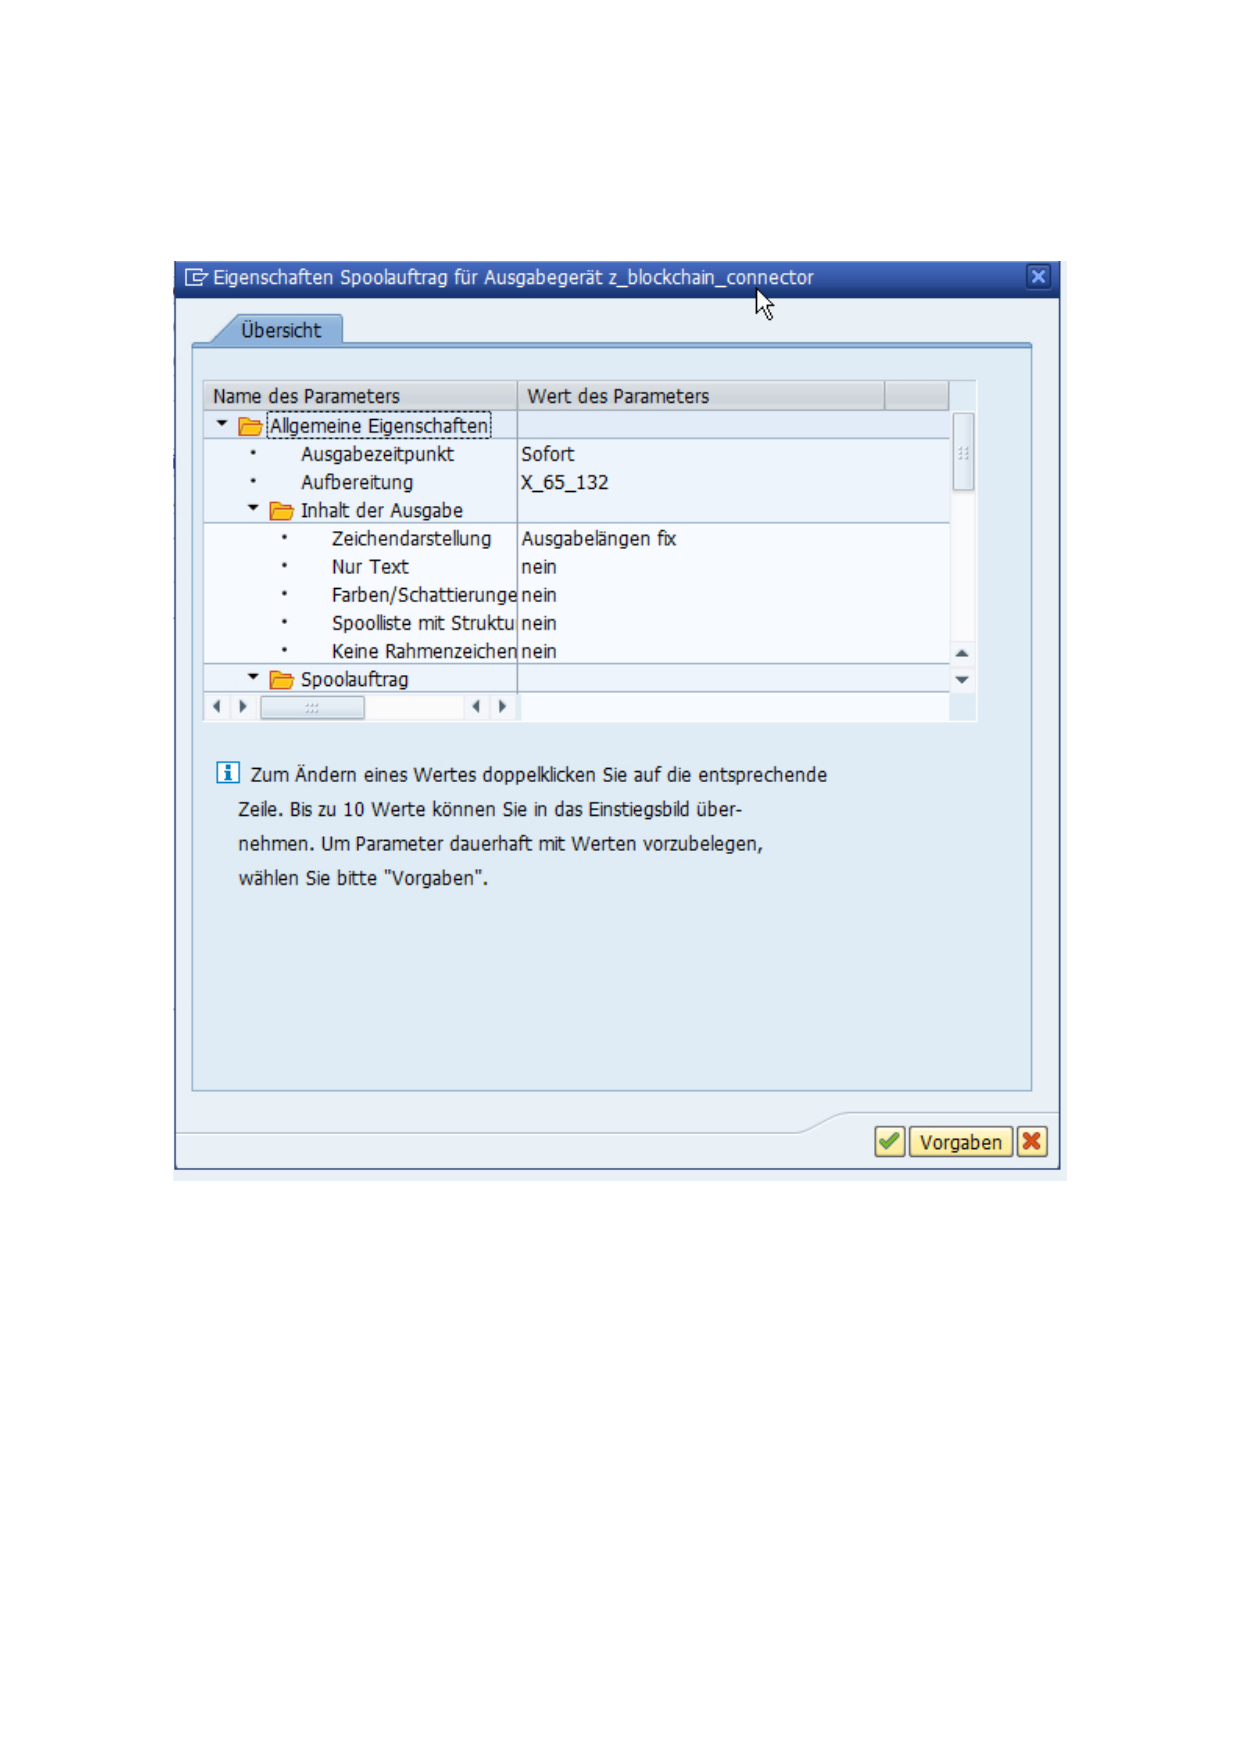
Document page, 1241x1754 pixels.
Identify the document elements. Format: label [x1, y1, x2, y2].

picture [173, 261, 1067, 1181]
